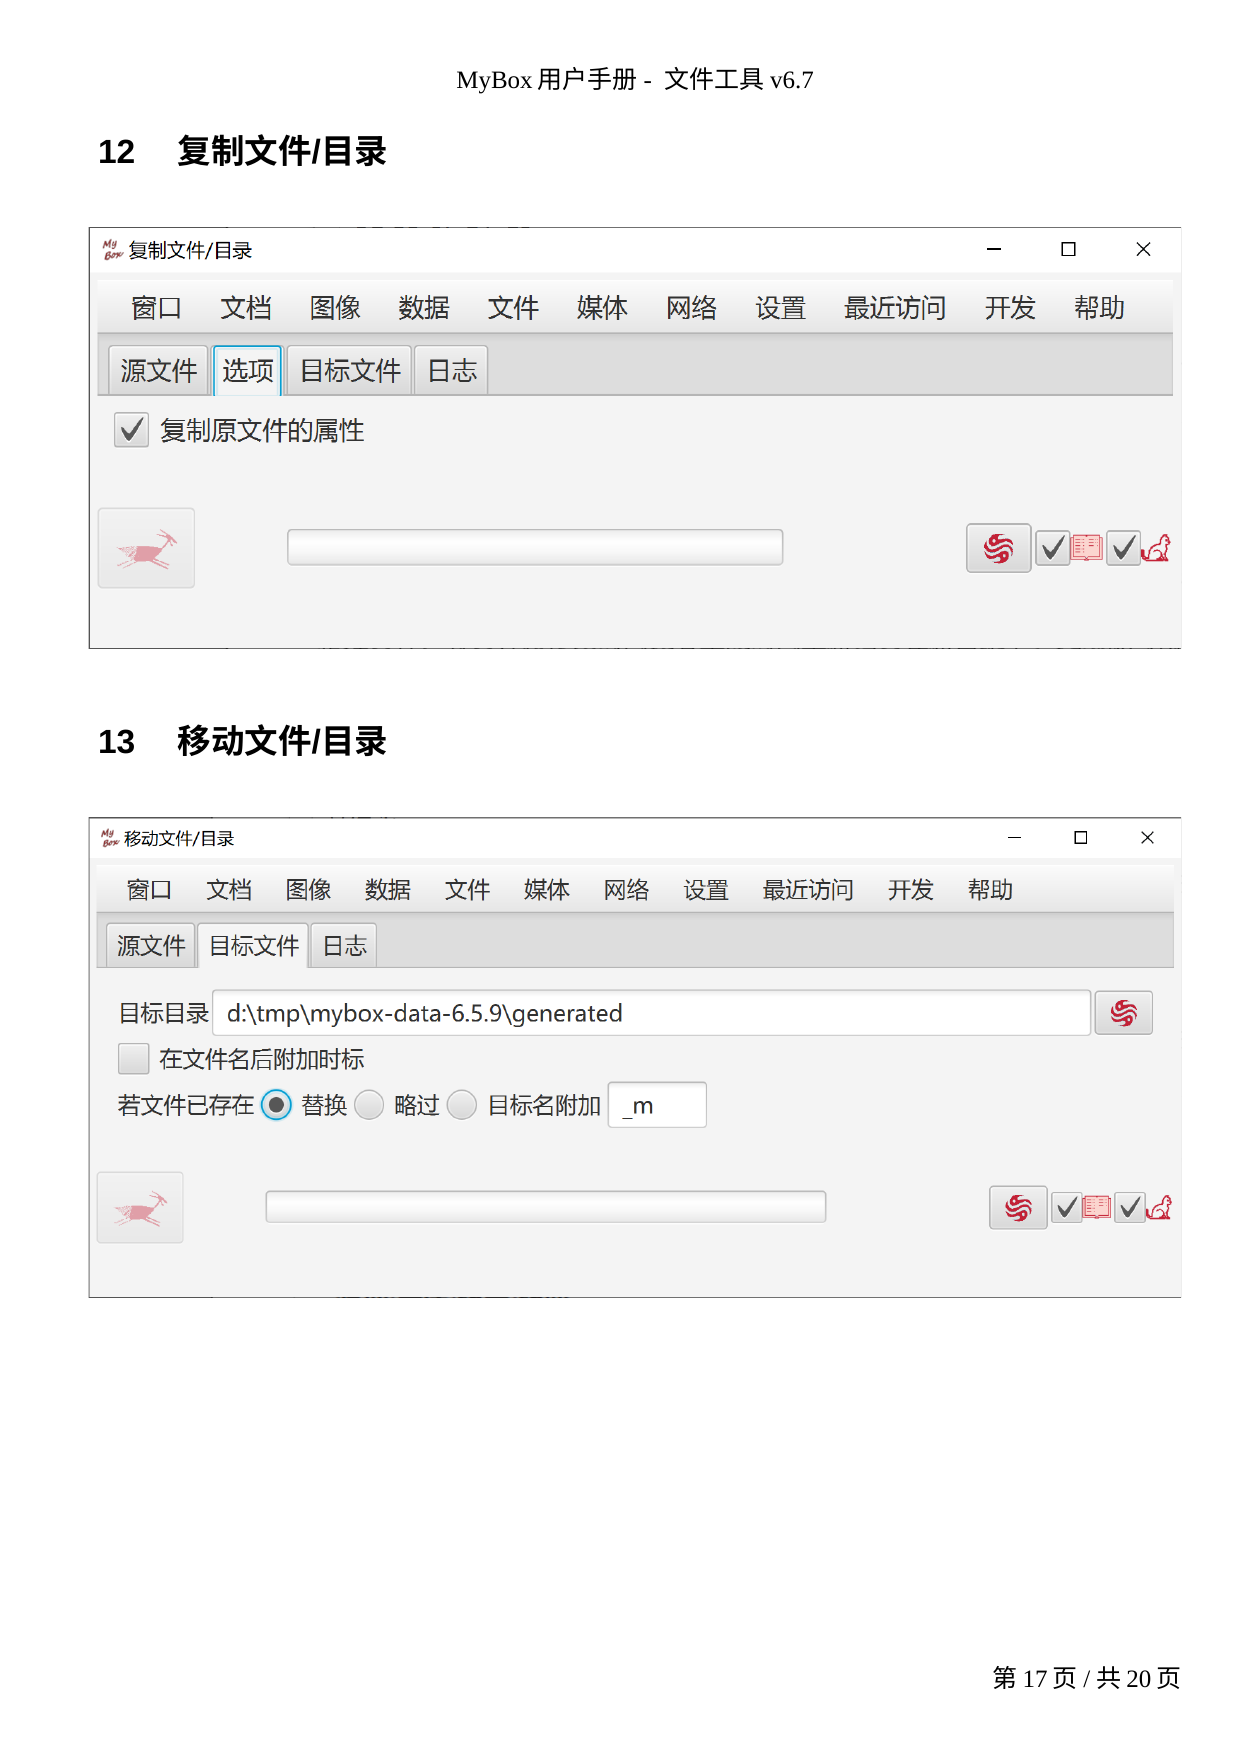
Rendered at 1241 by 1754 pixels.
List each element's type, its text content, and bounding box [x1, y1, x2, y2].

picture [88, 227, 1182, 649]
subtitle 复制文件/目录 [88, 125, 1181, 173]
subtitle 移动文件/目录 [88, 715, 1181, 763]
picture [88, 817, 1182, 1298]
